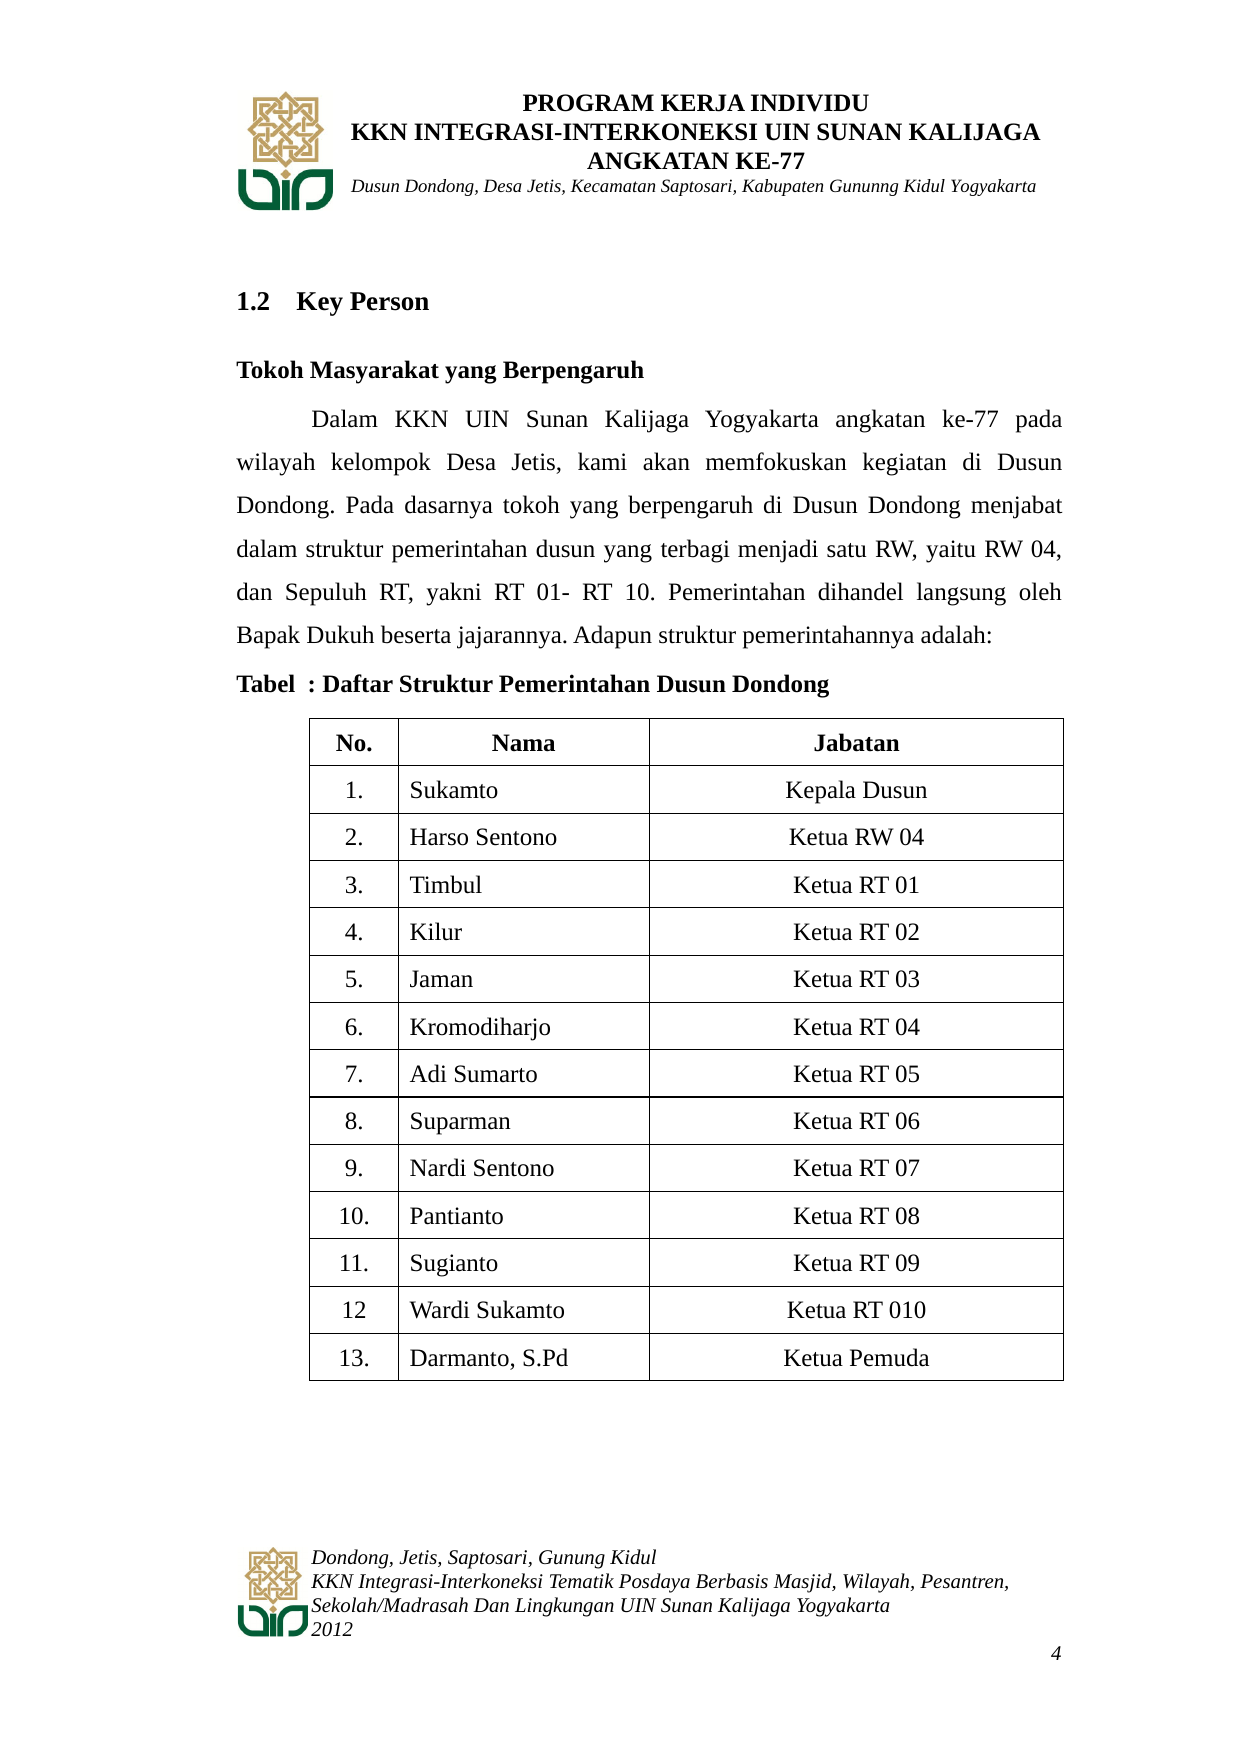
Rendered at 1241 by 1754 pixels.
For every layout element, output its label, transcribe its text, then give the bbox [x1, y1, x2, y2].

table_cell 6. [310, 1003, 398, 1049]
table_cell Ketua RW 04 [650, 814, 1063, 860]
table_cell Suparman [399, 1098, 649, 1144]
text Tabel : Daftar Struktur Pemerintahan Dusun Dondong [236, 669, 1063, 698]
table_cell Kepala Dusun [650, 766, 1063, 813]
table_cell Ketua Pemuda [650, 1334, 1063, 1380]
table_cell 12 [310, 1287, 398, 1333]
table_cell Sukamto [399, 766, 649, 813]
table_cell Harso Sentono [399, 814, 649, 860]
table_cell 4. [310, 908, 398, 954]
table_cell 13. [310, 1334, 398, 1380]
table_cell Darmanto, S.Pd [399, 1334, 649, 1380]
table_cell Pantianto [399, 1192, 649, 1238]
picture [237, 1547, 308, 1637]
table_cell Ketua RT 03 [650, 956, 1063, 1002]
table_header Jabatan [650, 719, 1063, 765]
table_cell 3. [310, 861, 398, 907]
table_cell Ketua RT 06 [650, 1098, 1063, 1144]
table_cell Sugianto [399, 1239, 649, 1286]
text Dalam KKN UIN Sunan Kalijaga Yogyakarta angkatan ke-77 pada wilayah kelompok Desa Jetis, kami akan memfokuskan kegiatan di Dusun Dondong. Pada dasarnya tokoh yang berpengaruh di Dusun Dondong menjabat dalam struktur pemerintahan dusun yang terbagi menjadi satu RW, yaitu RW 04, dan Sepuluh RT, yakni RT 01- RT 10. Pemerintahan dihandel langsung oleh Bapak Dukuh beserta jajarannya. Adapun struktur pemerintahannya adalah: [236, 404, 1063, 649]
table_cell Ketua RT 05 [650, 1050, 1063, 1096]
table_cell 8. [310, 1098, 398, 1144]
table_cell Ketua RT 01 [650, 861, 1063, 907]
subtitle Key Person [236, 285, 1063, 316]
picture [237, 90, 334, 211]
table_cell Ketua RT 08 [650, 1192, 1063, 1238]
table_cell Kromodiharjo [399, 1003, 649, 1049]
table_header Nama [399, 719, 649, 765]
table_cell Jaman [399, 956, 649, 1002]
table_cell Timbul [399, 861, 649, 907]
table_cell Kilur [399, 908, 649, 954]
table_cell Ketua RT 09 [650, 1239, 1063, 1286]
table_cell Nardi Sentono [399, 1145, 649, 1191]
text Tokoh Masyarakat yang Berpengaruh [236, 355, 1063, 384]
table_cell 10. [310, 1192, 398, 1238]
table_cell Adi Sumarto [399, 1050, 649, 1096]
table_cell Ketua RT 02 [650, 908, 1063, 954]
table_cell 1. [310, 766, 398, 813]
table_cell 9. [310, 1145, 398, 1191]
table_cell 2. [310, 814, 398, 860]
table_cell Wardi Sukamto [399, 1287, 649, 1333]
table_cell 5. [310, 956, 398, 1002]
table_cell 11. [310, 1239, 398, 1286]
table_cell Ketua RT 07 [650, 1145, 1063, 1191]
table_cell Ketua RT 04 [650, 1003, 1063, 1049]
table_cell 7. [310, 1050, 398, 1096]
table_header No. [310, 719, 398, 765]
table_cell Ketua RT 010 [650, 1287, 1063, 1333]
